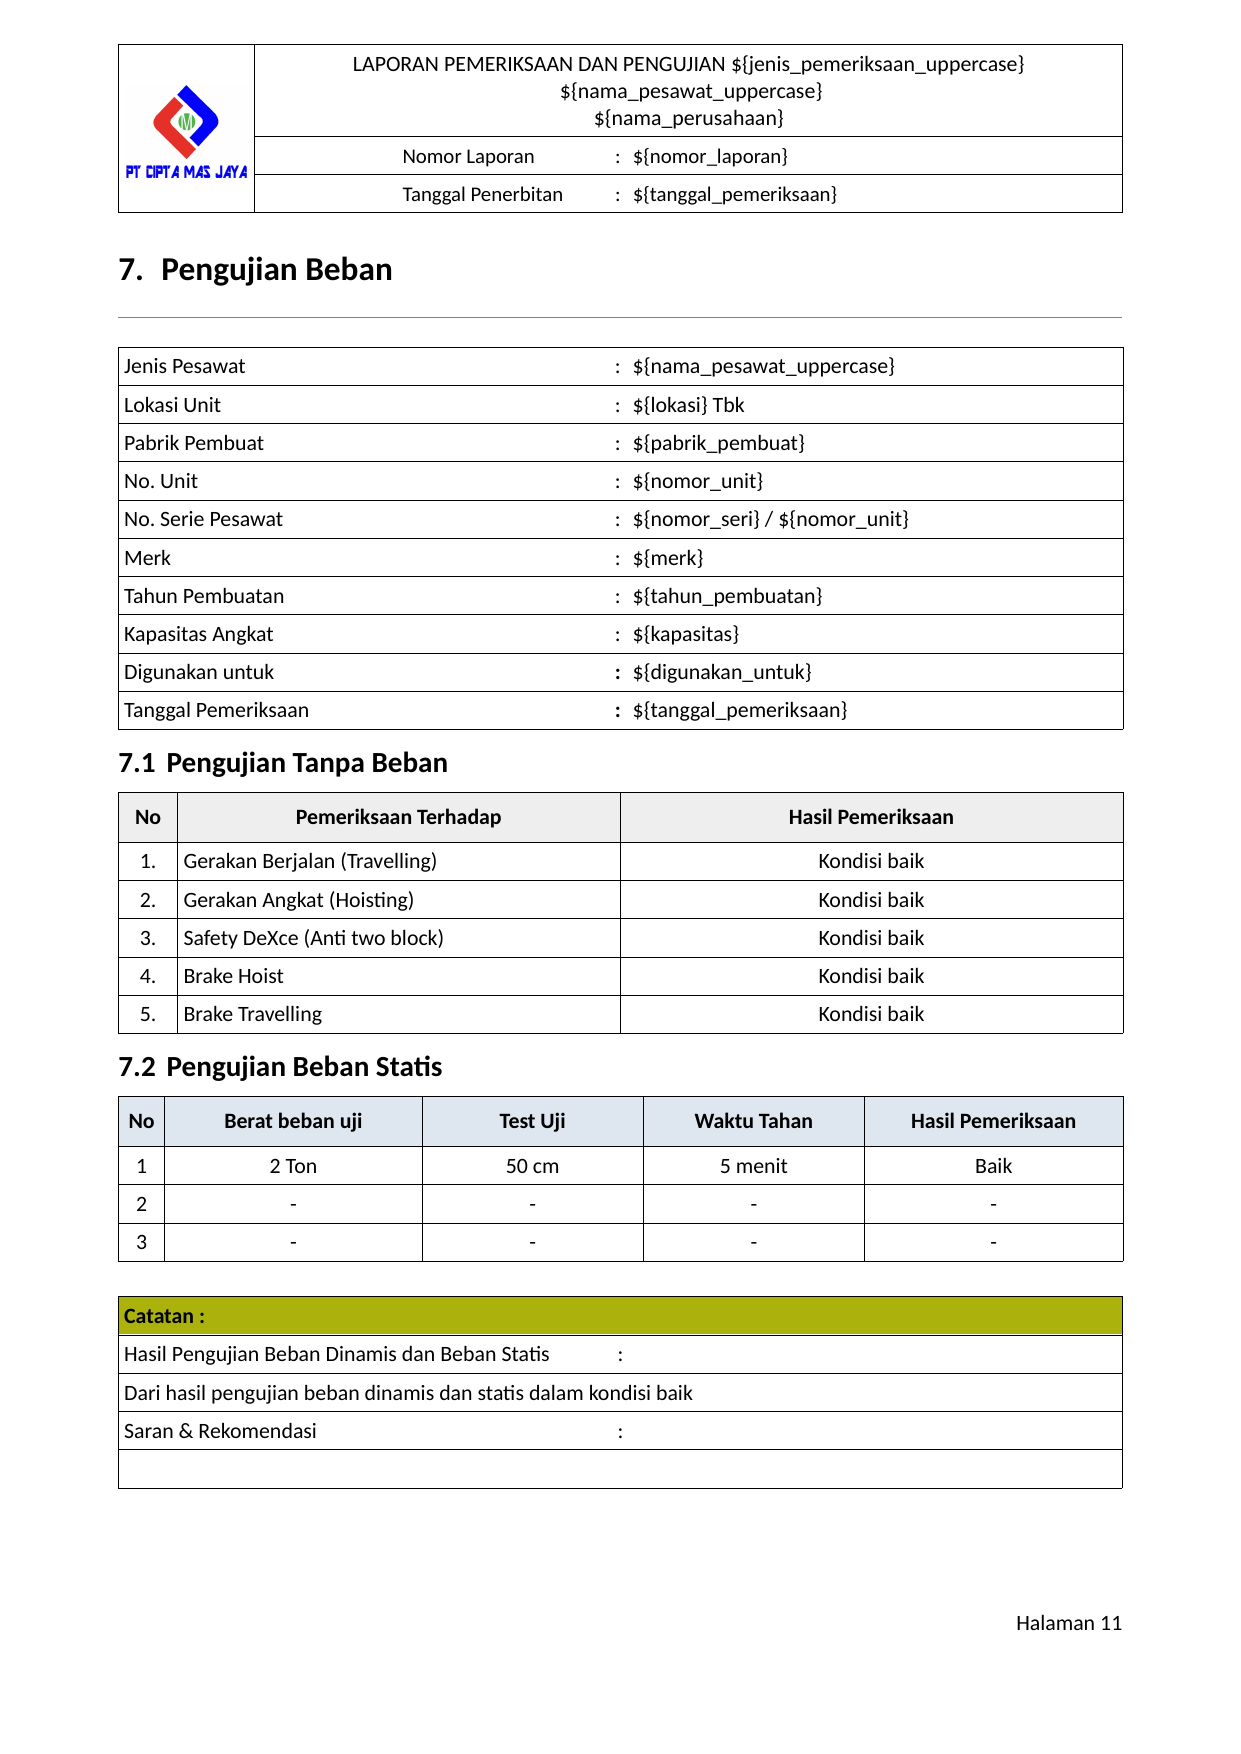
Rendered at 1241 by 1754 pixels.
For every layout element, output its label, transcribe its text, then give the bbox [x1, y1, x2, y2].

table_cell 1. [119, 843, 177, 880]
table_header Pemeriksaan Terhadap [178, 793, 620, 842]
table_cell : [608, 462, 627, 499]
table_header Hasil Pemeriksaan [865, 1097, 1123, 1146]
table_cell 5 menit [644, 1147, 864, 1184]
table_cell Tanggal Pemeriksaan [119, 692, 608, 729]
table_header Berat beban uji [165, 1097, 422, 1146]
table_cell Kondisi baik [621, 958, 1123, 995]
subtitle 7.2 Pengujian Beban Statis [118, 1048, 1122, 1083]
table_cell : [608, 654, 627, 691]
table_cell Dari hasil pengujian beban dinamis dan statis dalam kondisi baik [119, 1374, 1122, 1411]
table_cell : [608, 1336, 632, 1373]
table_cell Tahun Pembuatan [119, 577, 608, 614]
table_cell ${pabrik_pembuat} [627, 424, 1123, 461]
table_header Test Uji [423, 1097, 643, 1146]
table_cell 2. [119, 881, 177, 918]
table_cell 3 [119, 1224, 164, 1261]
table_cell ${kapasitas} [627, 615, 1123, 652]
table_cell Kondisi baik [621, 843, 1123, 880]
table_cell : [608, 386, 627, 423]
table_cell - [644, 1224, 864, 1261]
table_cell - [423, 1185, 643, 1222]
table_header No [119, 793, 177, 842]
table_cell : [608, 577, 627, 614]
table_cell Digunakan untuk [119, 654, 608, 691]
table_cell ${tanggal_pemeriksaan} [627, 692, 1123, 729]
table_cell ${tahun_pembuatan} [627, 577, 1123, 614]
table_cell No. Serie Pesawat [119, 501, 608, 538]
table_header ${nama_pesawat_uppercase} [627, 348, 1123, 385]
table_cell Brake Hoist [178, 958, 620, 995]
table_cell 50 cm [423, 1147, 643, 1184]
subtitle 7. Pengujian Beban [118, 248, 1122, 289]
table_cell Baik [865, 1147, 1123, 1184]
table_cell : [608, 692, 627, 729]
table_cell ${nomor_unit} [627, 462, 1123, 499]
table_cell - [165, 1185, 422, 1222]
table_cell Saran & Rekomendasi [119, 1412, 608, 1449]
table_cell [632, 1412, 1122, 1449]
table_cell Pabrik Pembuat [119, 424, 608, 461]
subtitle 7.1 Pengujian Tanpa Beban [118, 744, 1122, 779]
table_cell - [165, 1224, 422, 1261]
table_cell 2 Ton [165, 1147, 422, 1184]
table_header Catatan : [119, 1297, 1122, 1334]
table_cell [119, 1450, 1122, 1487]
table_cell - [644, 1185, 864, 1222]
table_cell Kondisi baik [621, 996, 1123, 1033]
table_cell 5. [119, 996, 177, 1033]
table_cell ${nomor_seri} / ${nomor_unit} [627, 501, 1123, 538]
table_cell Lokasi Unit [119, 386, 608, 423]
picture [124, 85, 249, 183]
table_cell 1 [119, 1147, 164, 1184]
table_cell : [608, 501, 627, 538]
table_cell : [608, 1412, 632, 1449]
table_header Waktu Tahan [644, 1097, 864, 1146]
table_cell Kapasitas Angkat [119, 615, 608, 652]
table_cell 2 [119, 1185, 164, 1222]
table_cell No. Unit [119, 462, 608, 499]
table_cell : [608, 424, 627, 461]
table_cell - [865, 1224, 1123, 1261]
table_header No [119, 1097, 164, 1146]
table_cell 3. [119, 919, 177, 957]
table_cell [632, 1336, 1122, 1373]
table_cell Gerakan Angkat (Hoisting) [178, 881, 620, 918]
table_cell Hasil Pengujian Beban Dinamis dan Beban Statis [119, 1336, 608, 1373]
table_header Jenis Pesawat [119, 348, 608, 385]
table_cell - [423, 1224, 643, 1261]
table_cell - [865, 1185, 1123, 1222]
table_cell Brake Travelling [178, 996, 620, 1033]
table_cell Kondisi baik [621, 881, 1123, 918]
table_cell Gerakan Berjalan (Travelling) [178, 843, 620, 880]
table_cell 4. [119, 958, 177, 995]
table_cell : [608, 539, 627, 576]
table_cell Safety DeXce (Anti two block) [178, 919, 620, 957]
table_cell Merk [119, 539, 608, 576]
table_cell ${digunakan_untuk} [627, 654, 1123, 691]
table_header : [608, 348, 627, 385]
table_cell Kondisi baik [621, 919, 1123, 957]
table_header Hasil Pemeriksaan [621, 793, 1123, 842]
table_cell ${merk} [627, 539, 1123, 576]
table_cell ${lokasi} Tbk [627, 386, 1123, 423]
table_cell : [608, 615, 627, 652]
